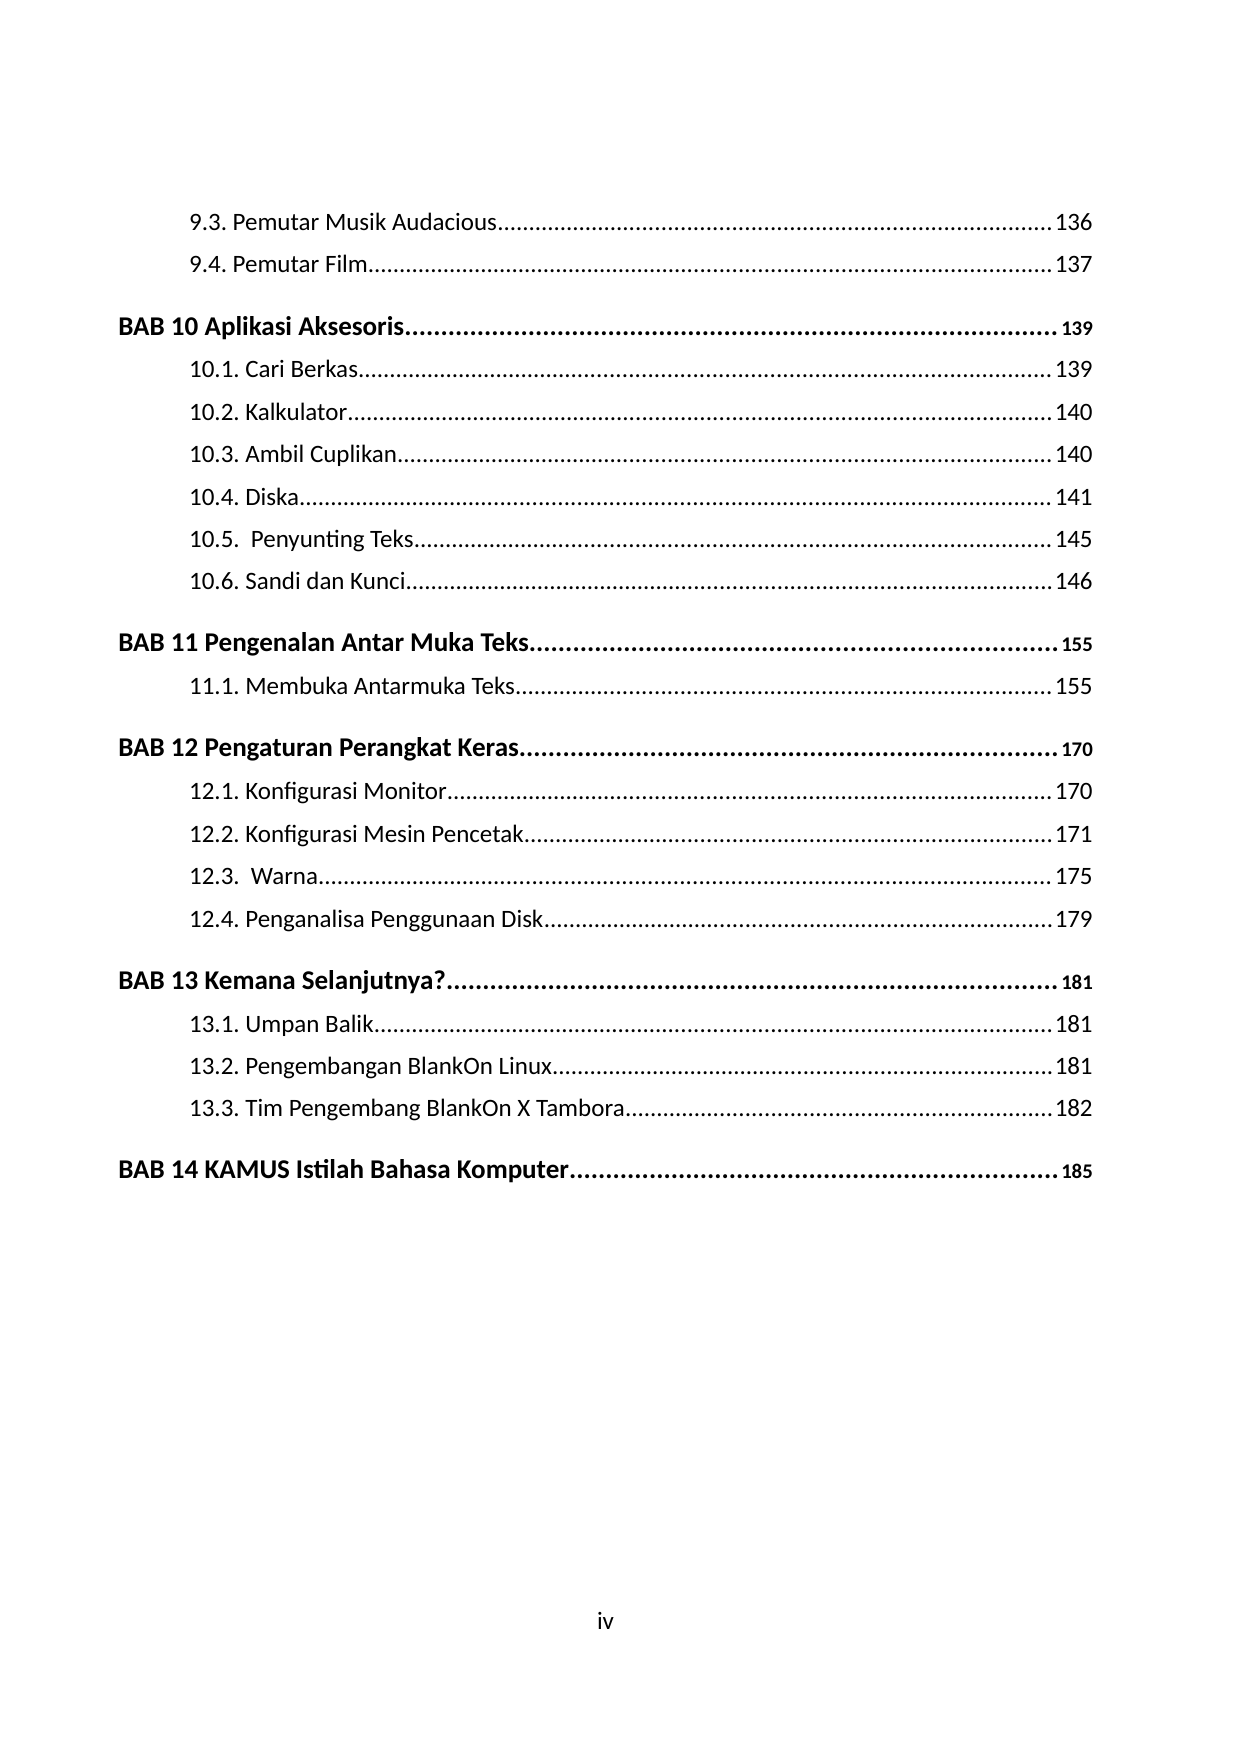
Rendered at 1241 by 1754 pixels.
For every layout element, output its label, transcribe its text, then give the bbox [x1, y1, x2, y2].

text 10.3. Ambil Cuplikan 140 [189, 438, 1093, 469]
text BAB 12 Pengaturan Perangkat Keras 170 [118, 731, 1093, 764]
text 10.5. Penyunting Teks 145 [189, 523, 1093, 554]
text 13.1. Umpan Balik 181 [189, 1008, 1093, 1038]
text 10.1. Cari Berkas 139 [189, 353, 1093, 384]
text 10.6. Sandi dan Kunci 146 [189, 566, 1093, 596]
text BAB 11 Pengenalan Antar Muka Teks 155 [118, 626, 1093, 659]
text BAB 14 KAMUS Istilah Bahasa Komputer 185 [118, 1153, 1093, 1186]
text 10.2. Kalkulator 140 [189, 396, 1093, 426]
text 13.2. Pengembangan BlankOn Linux 181 [189, 1050, 1093, 1081]
text 12.3. Warna 175 [189, 860, 1093, 891]
text 10.4. Diska 141 [189, 481, 1093, 511]
text 9.4. Pemutar Film 137 [189, 248, 1093, 279]
text 11.1. Membuka Antarmuka Teks 155 [189, 671, 1093, 701]
text 12.2. Konfigurasi Mesin Pencetak 171 [189, 818, 1093, 848]
text 9.3. Pemutar Musik Audacious 136 [189, 206, 1093, 237]
text 13.3. Tim Pengembang BlankOn X Tambora 182 [189, 1092, 1093, 1123]
text BAB 13 Kemana Selanjutnya? 181 [118, 963, 1093, 996]
text 12.4. Penganalisa Penggunaan Disk 179 [189, 903, 1093, 933]
text BAB 10 Aplikasi Aksesoris 139 [118, 309, 1093, 342]
text 12.1. Konfigurasi Monitor 170 [189, 776, 1093, 806]
